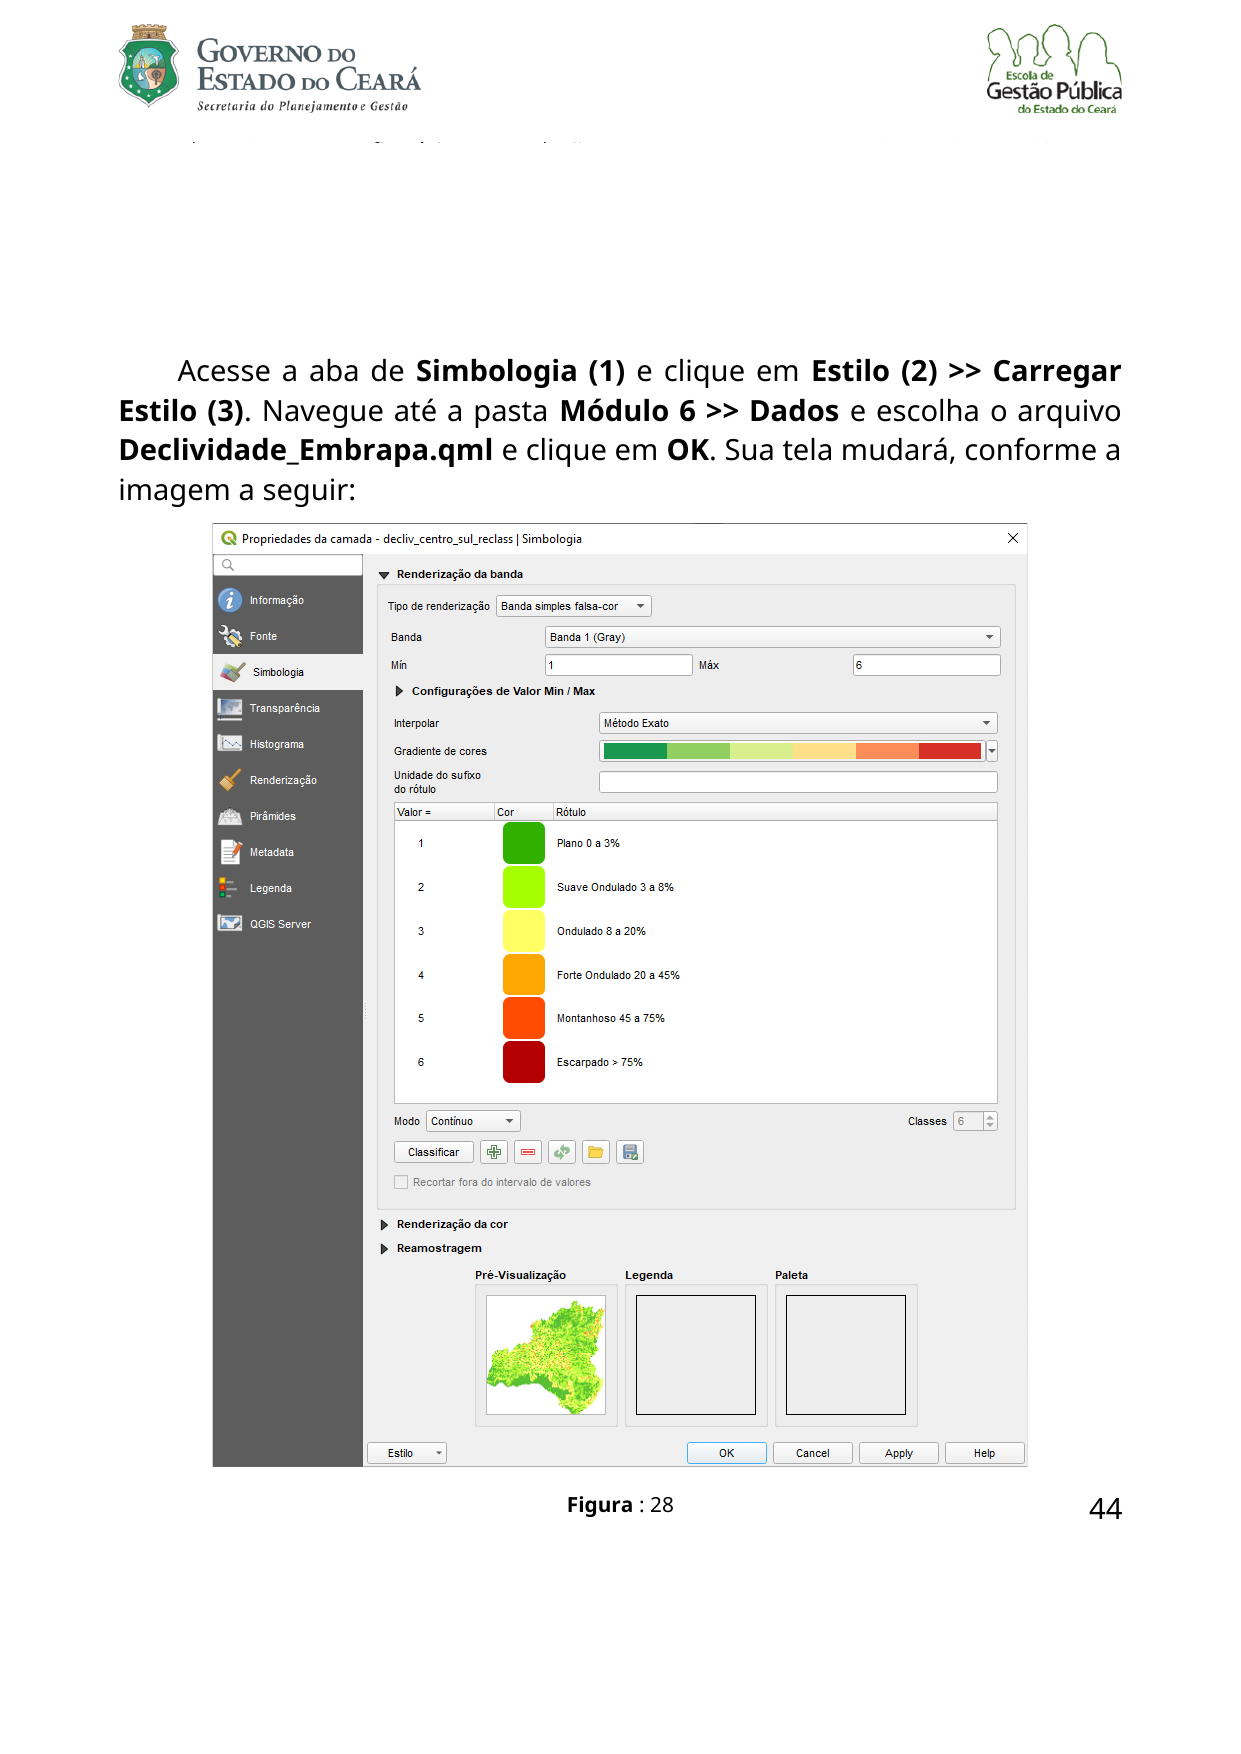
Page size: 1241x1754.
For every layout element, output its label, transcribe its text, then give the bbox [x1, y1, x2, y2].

picture [212, 523, 1028, 1467]
text Acesse a aba de Simbologia (1) e clique em Estilo (2) >> Carregar Estilo (3). Navegue até a pasta Módulo 6 >> Dados e escolha o arquivo Declividade_Embrapa.qml e clique em OK. Sua tela mudará, conforme a imagem a seguir: [118, 350, 1122, 509]
picture [118, 24, 1122, 113]
text Figura : 28 [213, 1467, 1028, 1519]
